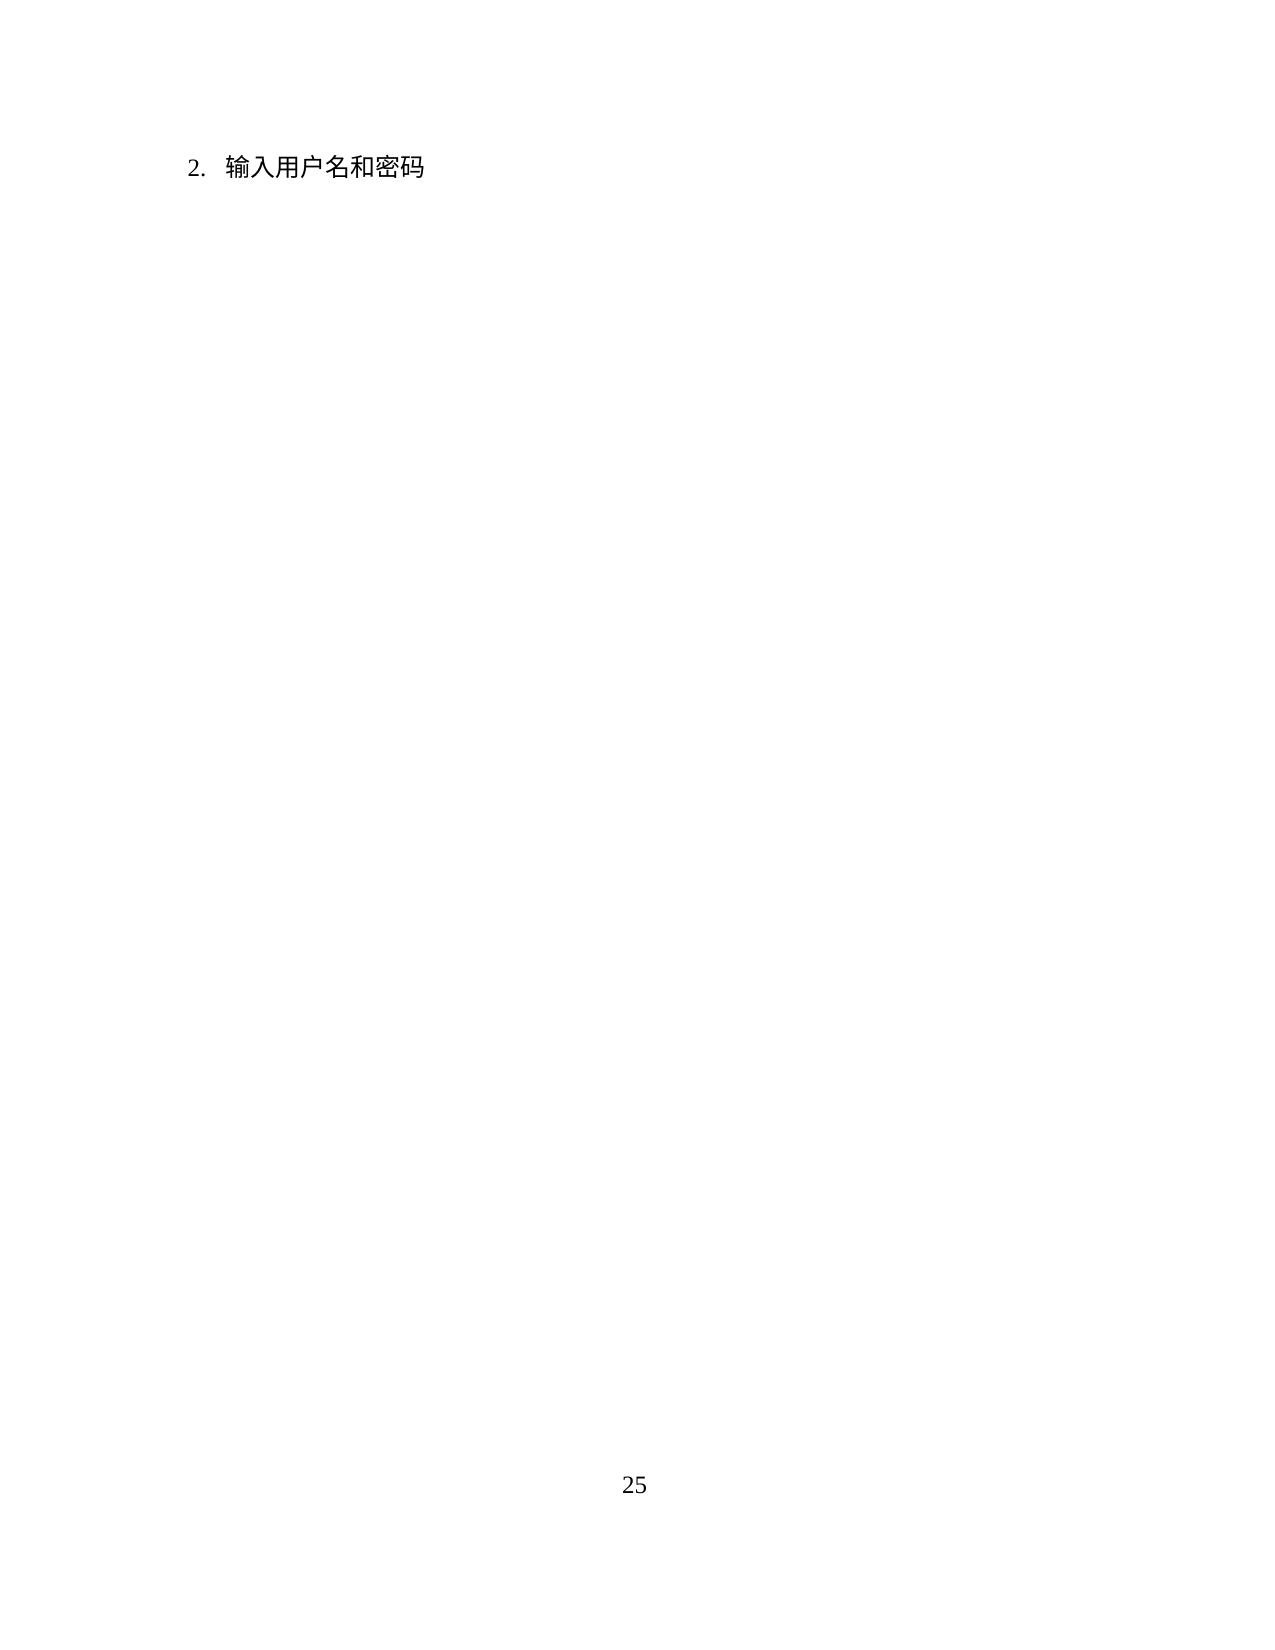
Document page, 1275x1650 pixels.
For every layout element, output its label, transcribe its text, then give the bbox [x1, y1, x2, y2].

list 输入用户名和密码 [187, 150, 1125, 184]
